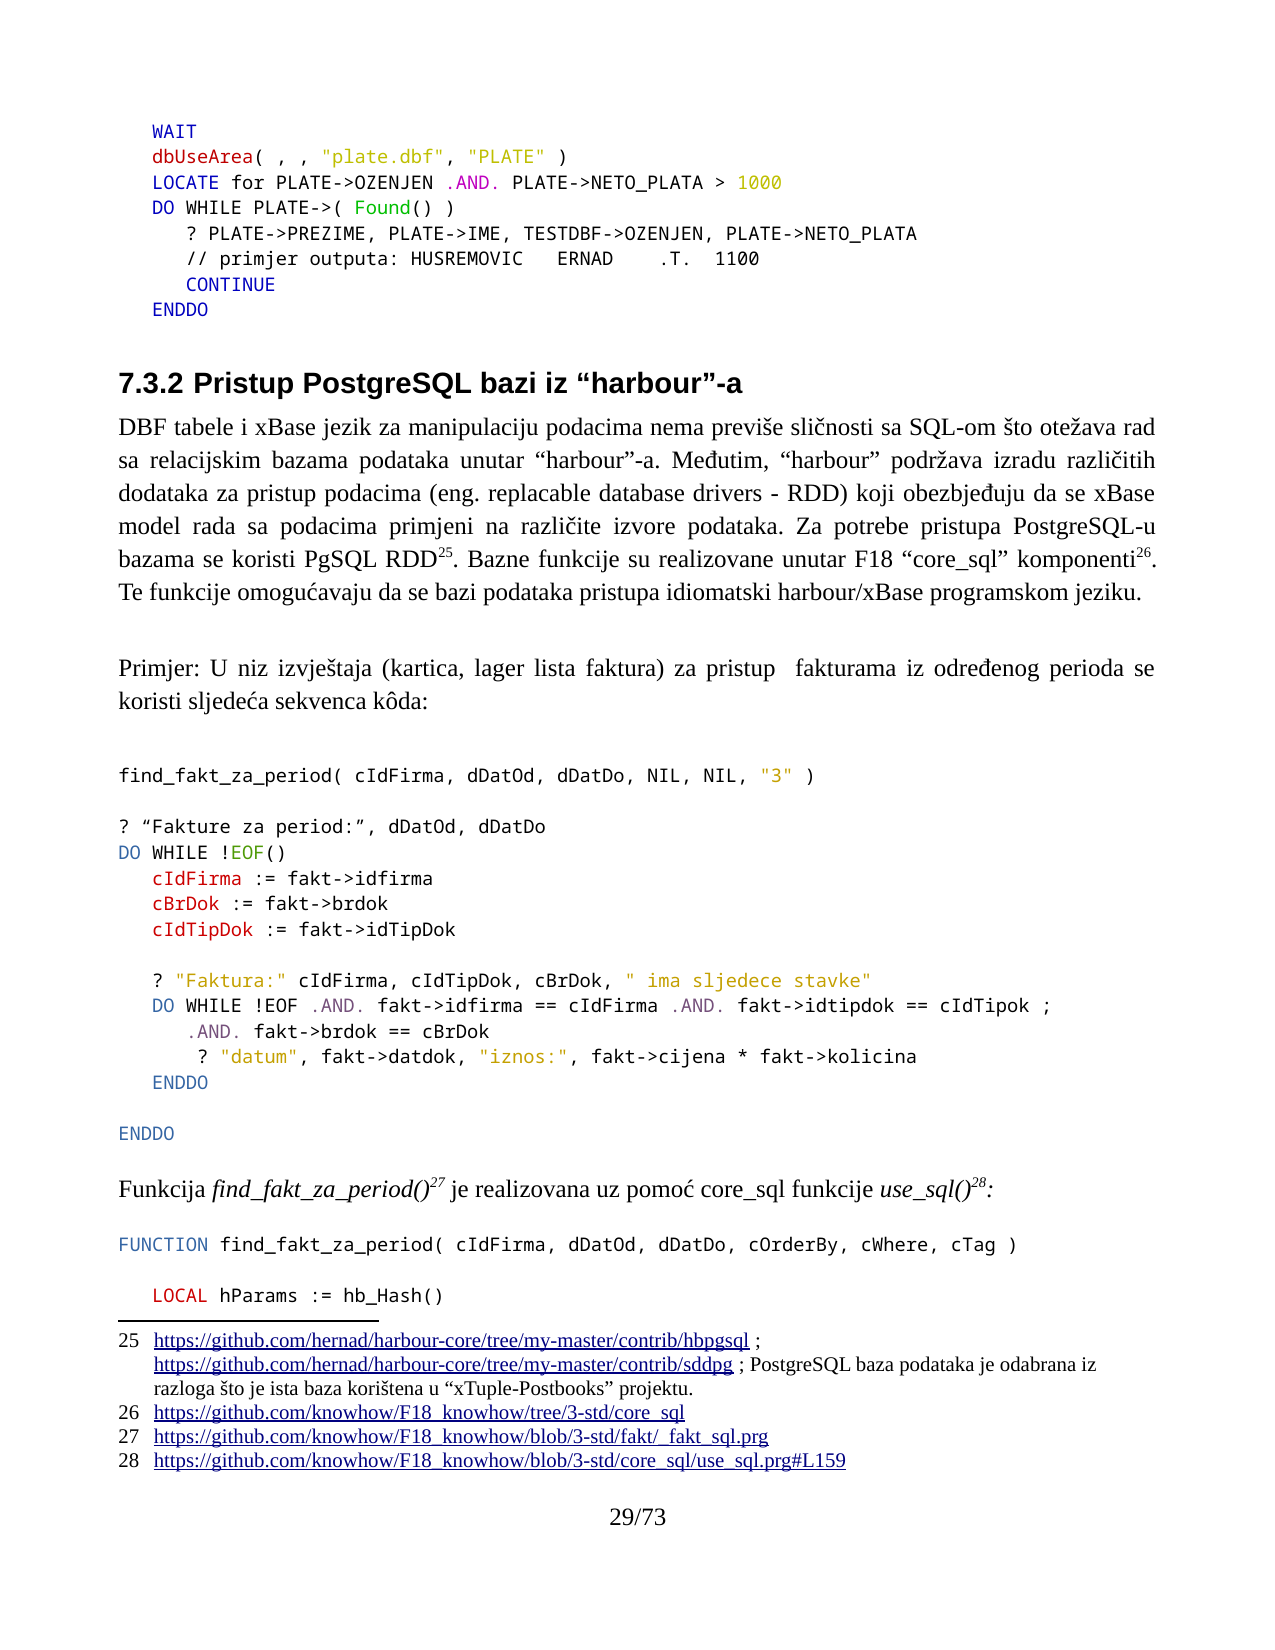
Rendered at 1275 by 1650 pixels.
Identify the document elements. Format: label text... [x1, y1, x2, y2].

text WAIT [118, 118, 1157, 144]
text https://github.com/knowhow/F18_knowhow/blob/3-std/fakt/_fakt_sql.prg [118, 1424, 1157, 1448]
text cIdFirma := fakt->idfirma [433, 865, 1157, 890]
text CONTINUE [118, 271, 1157, 297]
text Primjer: U niz izvještaja (kartica, lager lista faktura) za pristup fakturama iz određenog perioda se koristi sljedeća sekvenca kôda: [118, 653, 1157, 715]
text https://github.com/knowhow/F18_knowhow/blob/3-std/core_sql/use_sql.prg#L159 [118, 1448, 1157, 1472]
text https://github.com/hernad/harbour-core/tree/my-master/contrib/hbpgsql ; https://github.com/hernad/harbour-core/tree/my-master/contrib/sddpg ; PostgreSQL baza podataka je odabrana iz razloga što je ista baza korištena u “xTuple-Postbooks” projektu. [118, 1327, 1157, 1400]
text LOCAL hParams := hb_Hash() [444, 1283, 1157, 1308]
text ENDDO [208, 1069, 1157, 1094]
text cIdTipDok := fakt->idTipDok [456, 916, 1157, 941]
text ? "datum", fakt->datdok, "iznos:", fakt->cijena * fakt->kolicina [118, 1043, 1157, 1069]
text Funkcija find_fakt_za_period() je realizovana uz pomoć core_sql funkcije use_sql(): [118, 1174, 1157, 1203]
text DO WHILE !EOF() [287, 839, 1157, 865]
text // primjer outputa: HUSREMOVIC ERNAD .T. 1100 [118, 246, 1157, 271]
text ? “Fakture za period:”, dDatOd, dDatDo [546, 814, 1157, 839]
text LOCATE for PLATE->OZENJEN .AND. PLATE->NETO_PLATA > 1000 [118, 169, 1157, 195]
text ENDDO [174, 1120, 1157, 1146]
text DBF tabele i xBase jezik za manipulaciju podacima nema previše sličnosti sa SQL-om što otežava rad sa relacijskim bazama podataka unutar “harbour”-a. Međutim, “harbour” podržava izradu različitih dodataka za pristup podacima (eng. replacable database drivers - RDD) koji obezbjeđuju da se xBase model rada sa podacima primjeni na različite izvore podataka. Za potrebe pristupa PostgreSQL-u bazama se koristi PgSQL RDD. Bazne funkcije su realizovane unutar F18 “core_sql” komponenti. Te funkcije omogućavaju da se bazi podataka pristupa idiomatski harbour/xBase programskom jeziku. [118, 412, 1157, 606]
text .AND. fakt->brdok == cBrDok [489, 1018, 1157, 1043]
text find_fakt_za_period( cIdFirma, dDatOd, dDatDo, NIL, NIL, "3" ) [816, 763, 1157, 788]
text DO WHILE PLATE->( Found() ) [118, 195, 1157, 220]
text dbUseArea( , , "plate.dbf", "PLATE" ) [118, 144, 1157, 169]
text DO WHILE !EOF .AND. fakt->idfirma == cIdFirma .AND. fakt->idtipdok == cIdTipok ; [118, 992, 1157, 1018]
text https://github.com/knowhow/F18_knowhow/tree/3-std/core_sql [118, 1400, 1157, 1424]
subtitle Pristup PostgreSQL bazi iz “harbour”-a [118, 366, 1157, 399]
text ? "Faktura:" cIdFirma, cIdTipDok, cBrDok, " ima sljedece stavke" [872, 967, 1157, 992]
text cBrDok := fakt->brdok [388, 890, 1157, 916]
text ENDDO [118, 297, 1157, 322]
text FUNCTION find_fakt_za_period( cIdFirma, dDatOd, dDatDo, cOrderBy, cWhere, cTag ) [1018, 1232, 1157, 1257]
text ? PLATE->PREZIME, PLATE->IME, TESTDBF->OZENJEN, PLATE->NETO_PLATA [118, 220, 1157, 246]
